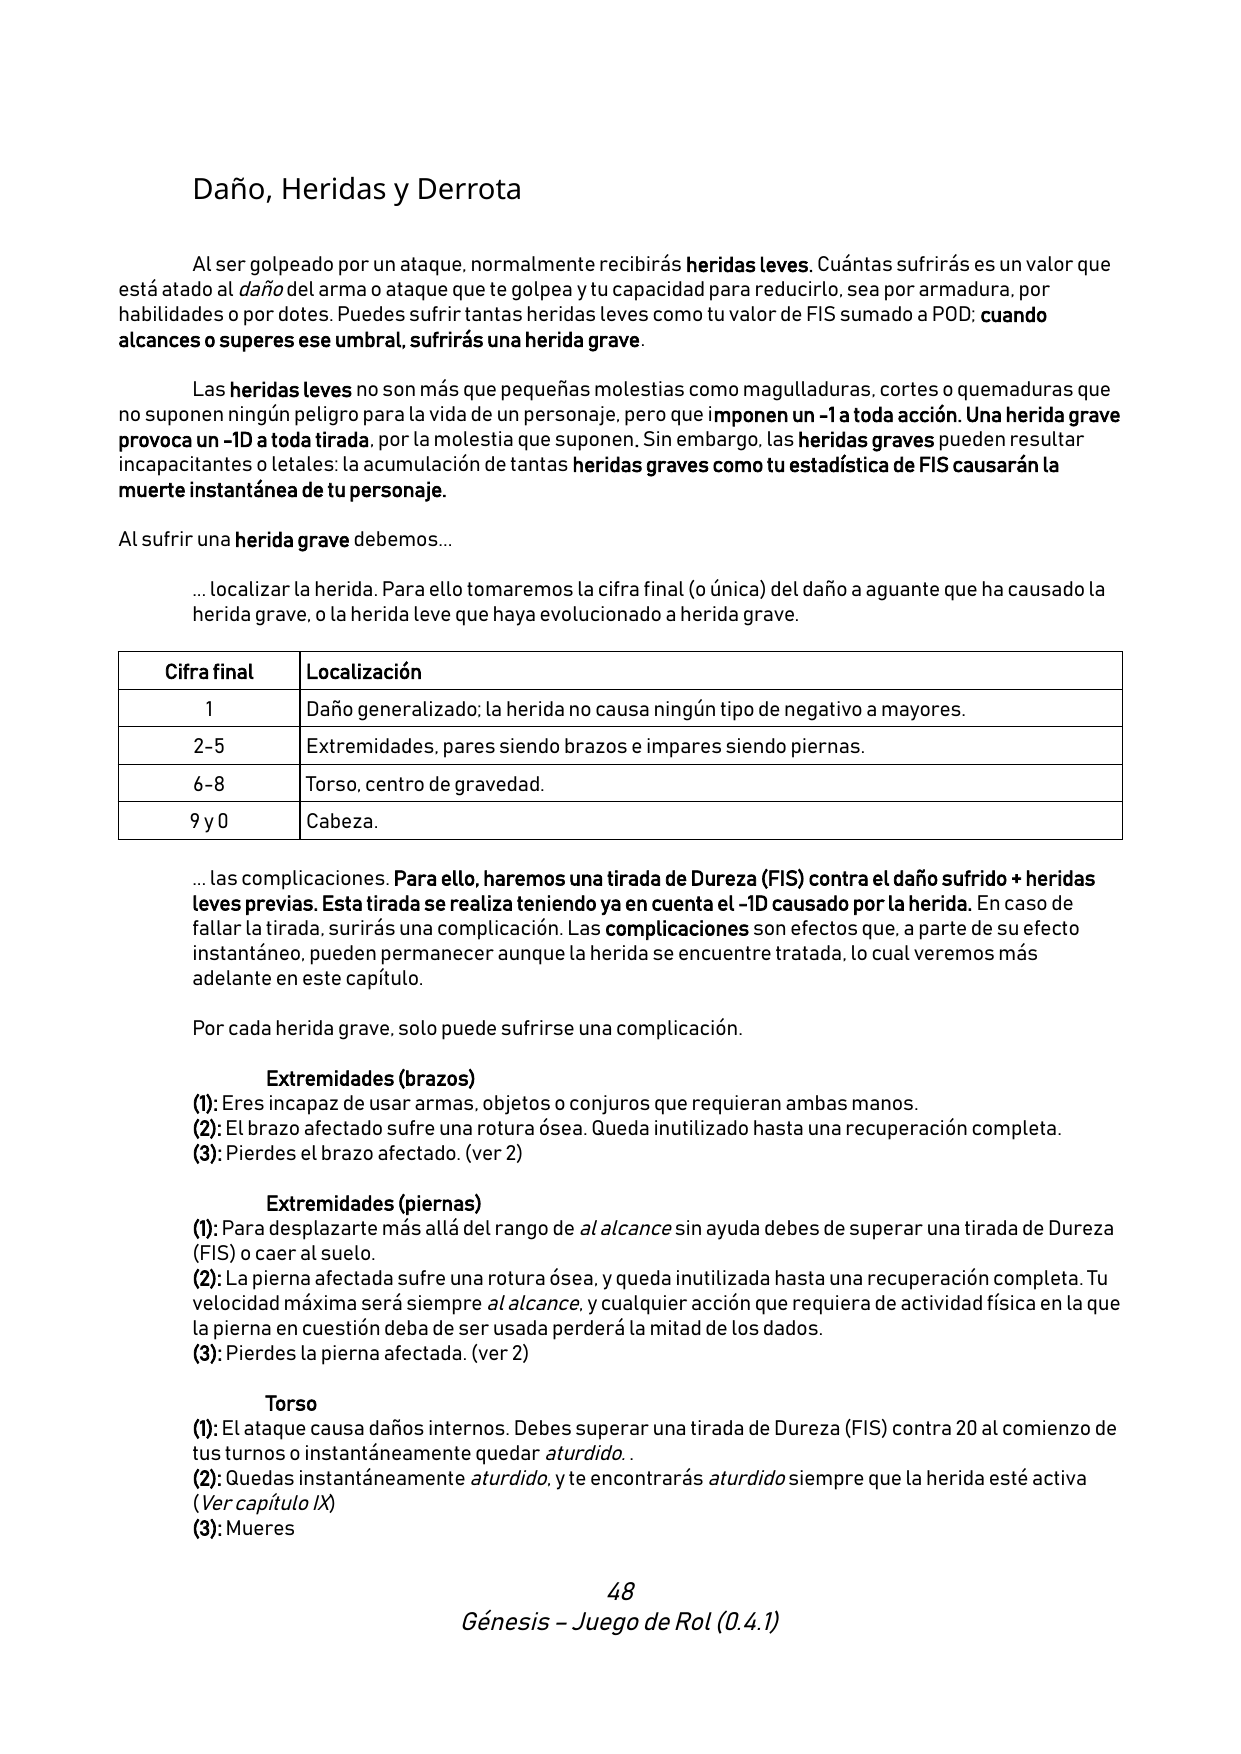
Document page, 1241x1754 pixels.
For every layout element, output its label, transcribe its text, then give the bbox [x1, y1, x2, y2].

table_cell 9 y 0 [119, 802, 299, 839]
table_cell Extremidades, pares siendo brazos e impares siendo piernas. [301, 727, 1122, 764]
text Extremidades (piernas) [192, 1190, 1122, 1215]
text (2): El brazo afectado sufre una rotura ósea. Queda inutilizado hasta una recuperación completa. [192, 1115, 1122, 1140]
text ... localizar la herida. Para ello tomaremos la cifra final (o única) del daño a aguante que ha causado la herida grave, o la herida leve que haya evolucionado a herida grave. [192, 576, 1122, 626]
text Al sufrir una herida grave debemos... [118, 526, 1122, 551]
text (1): El ataque causa daños internos. Debes superar una tirada de Dureza (FIS) contra 20 al comienzo de tus turnos o instantáneamente quedar aturdido. . [192, 1415, 1122, 1465]
table_cell 2-5 [119, 727, 299, 764]
table_header Localización [301, 652, 1122, 689]
text ... las complicaciones. Para ello, haremos una tirada de Dureza (FIS) contra el daño sufrido + heridas leves previas. Esta tirada se realiza teniendo ya en cuenta el -1D causado por la herida. En caso de fallar la tirada, surirás una complicación. Las complicaciones son efectos que, a parte de su efecto instantáneo, pueden permanecer aunque la herida se encuentre tratada, lo cual veremos más adelante en este capítulo. [192, 865, 1122, 990]
text (1): Para desplazarte más allá del rango de al alcance sin ayuda debes de superar una tirada de Dureza (FIS) o caer al suelo. [192, 1215, 1122, 1265]
text Extremidades (brazos) [192, 1065, 1122, 1090]
text (3): Pierdes el brazo afectado. (ver 2) [192, 1140, 1122, 1165]
text (2): La pierna afectada sufre una rotura ósea, y queda inutilizada hasta una recuperación completa. Tu velocidad máxima será siempre al alcance, y cualquier acción que requiera de actividad física en la que la pierna en cuestión deba de ser usada perderá la mitad de los dados. [192, 1265, 1122, 1340]
text Al ser golpeado por un ataque, normalmente recibirás heridas leves. Cuántas sufrirás es un valor que está atado al daño del arma o ataque que te golpea y tu capacidad para reducirlo, sea por armadura, por habilidades o por dotes. Puedes sufrir tantas heridas leves como tu valor de FIS sumado a POD; cuando alcances o superes ese umbral, sufrirás una herida grave. [118, 251, 1122, 351]
text Las heridas leves no son más que pequeñas molestias como magulladuras, cortes o quemaduras que no suponen ningún peligro para la vida de un personaje, pero que imponen un -1 a toda acción. Una herida grave provoca un -1D a toda tirada, por la molestia que suponen. Sin embargo, las heridas graves pueden resultar incapacitantes o letales: la acumulación de tantas heridas graves como tu estadística de FIS causarán la muerte instantánea de tu personaje. [118, 376, 1122, 501]
text Torso [192, 1390, 1122, 1415]
text (1): Eres incapaz de usar armas, objetos o conjuros que requieran ambas manos. [192, 1090, 1122, 1115]
text (2): Quedas instantáneamente aturdido, y te encontrarás aturdido siempre que la herida esté activa (Ver capítulo IX) [192, 1465, 1122, 1515]
table_cell Cabeza. [301, 802, 1122, 839]
table_cell 1 [119, 690, 299, 726]
text (3): Pierdes la pierna afectada. (ver 2) [192, 1340, 1122, 1365]
table_header Cifra final [119, 652, 299, 689]
subtitle Daño, Heridas y Derrota [118, 168, 1122, 208]
text Por cada herida grave, solo puede sufrirse una complicación. [192, 1015, 1122, 1040]
table_cell 6-8 [119, 765, 299, 801]
text (3): Mueres [192, 1515, 1122, 1540]
table_cell Daño generalizado; la herida no causa ningún tipo de negativo a mayores. [301, 690, 1122, 726]
table_cell Torso, centro de gravedad. [301, 765, 1122, 801]
